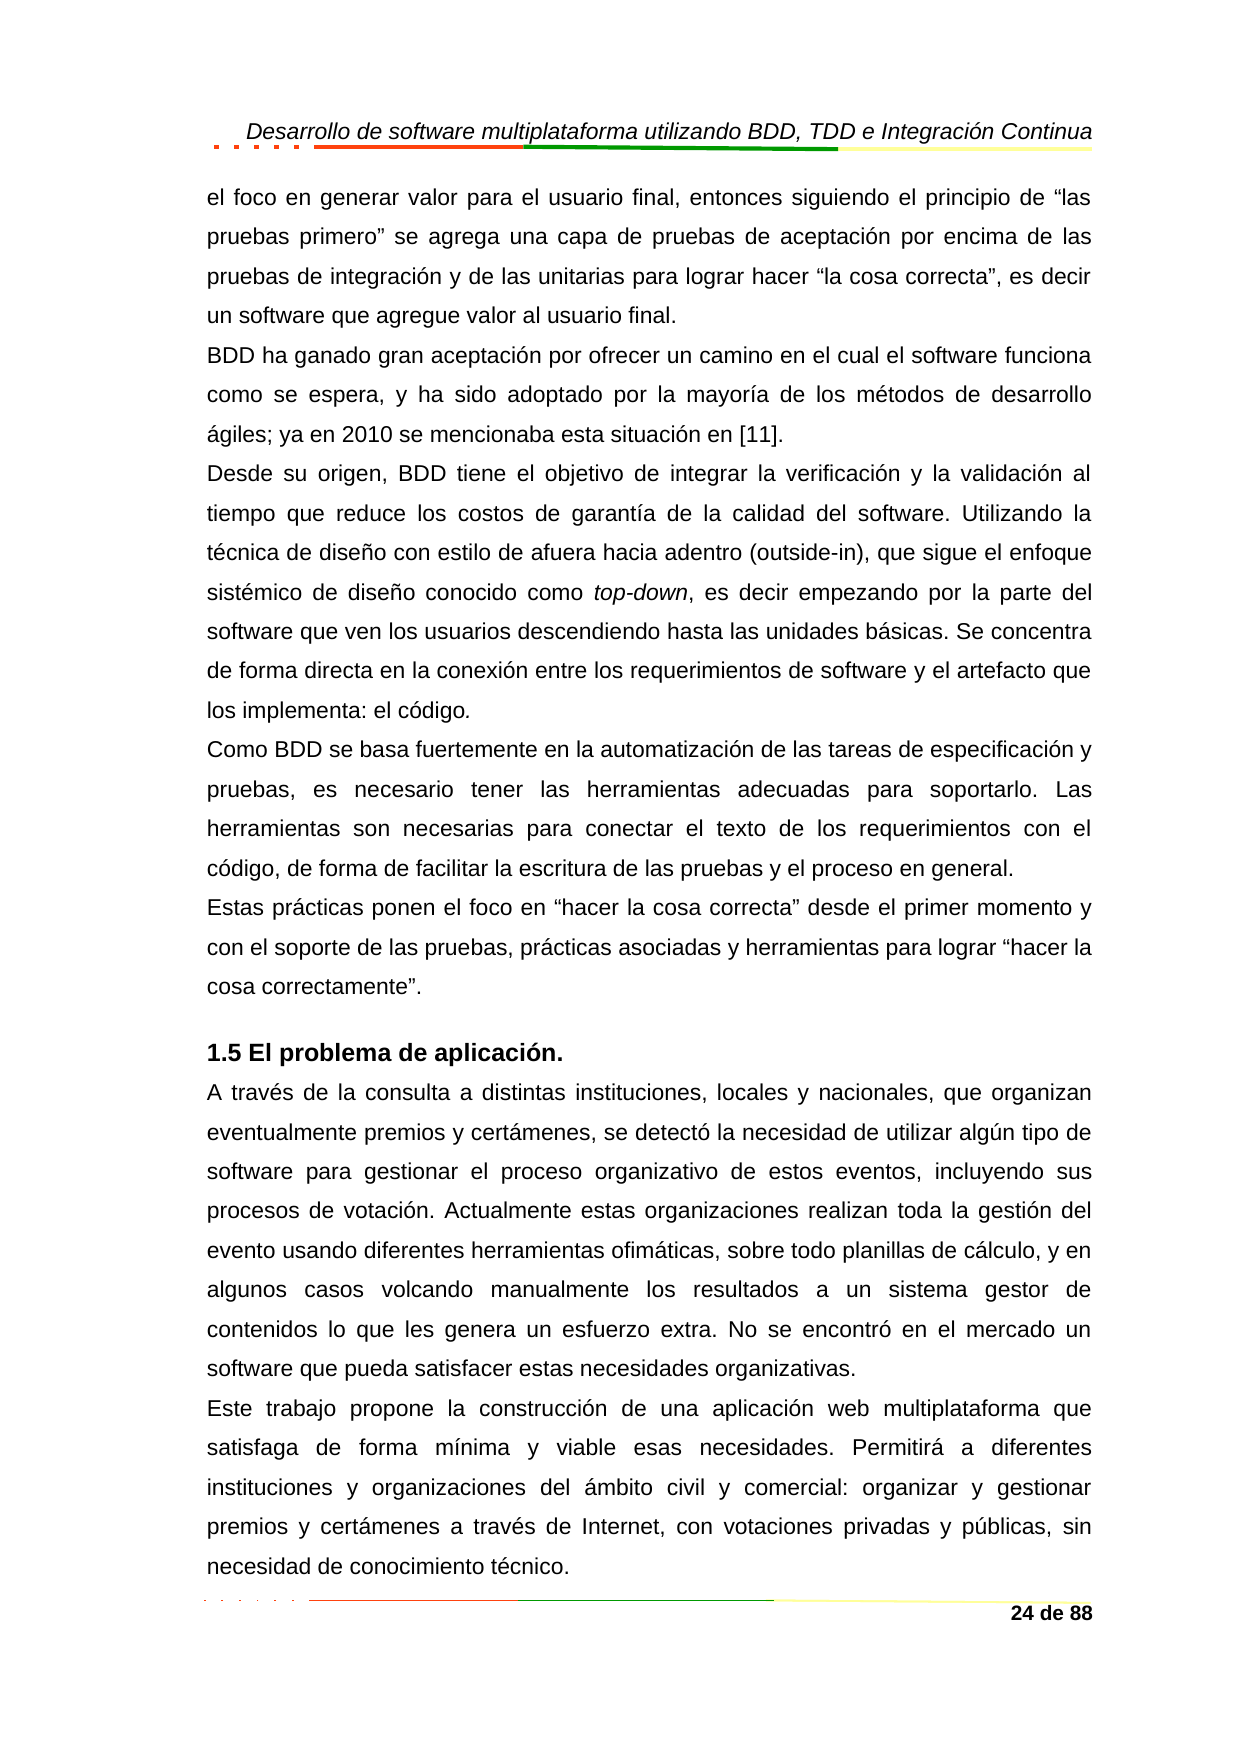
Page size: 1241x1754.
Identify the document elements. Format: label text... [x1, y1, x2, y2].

text BDD ha ganado gran aceptación por ofrecer un camino en el cual el software funciona como se espera, y ha sido adoptado por la mayoría de los métodos de desarrollo ágiles; ya en 2010 se mencionaba esta situación en [11]. [207, 342, 1093, 447]
text Como BDD se basa fuertemente en la automatización de las tareas de especificación y pruebas, es necesario tener las herramientas adecuadas para soportarlo. Las herramientas son necesarias para conectar el texto de los requerimientos con el código, de forma de facilitar la escritura de las pruebas y el proceso en general. [207, 736, 1093, 881]
text A través de la consulta a distintas instituciones, locales y nacionales, que organizan eventualmente premios y certámenes, se detectó la necesidad de utilizar algún tipo de software para gestionar el proceso organizativo de estos eventos, incluyendo sus procesos de votación. Actualmente estas organizaciones realizan toda la gestión del evento usando diferentes herramientas ofimáticas, sobre todo planillas de cálculo, y en algunos casos volcando manualmente los resultados a un sistema gestor de contenidos lo que les genera un esfuerzo extra. No se encontró en el mercado un software que pueda satisfacer estas necesidades organizativas. [207, 1079, 1093, 1382]
text Estas prácticas ponen el foco en “hacer la cosa correcta” desde el primer momento y con el soporte de las pruebas, prácticas asociadas y herramientas para lograr “hacer la cosa correctamente”. [207, 894, 1093, 999]
subtitle 1.5 El problema de aplicación. [207, 1038, 1093, 1066]
text Desde su origen, BDD tiene el objetivo de integrar la verificación y la validación al tiempo que reduce los costos de garantía de la calidad del software. Utilizando la técnica de diseño con estilo de afuera hacia adentro (outside-in), que sigue el enfoque sistémico de diseño conocido como top-down, es decir empezando por la parte del software que ven los usuarios descendiendo hasta las unidades básicas. Se concentra de forma directa en la conexión entre los requerimientos de software y el artefacto que los implementa: el código. [207, 460, 1093, 723]
text Este trabajo propone la construcción de una aplicación web multiplataforma que satisfaga de forma mínima y viable esas necesidades. Permitirá a diferentes instituciones y organizaciones del ámbito civil y comercial: organizar y gestionar premios y certámenes a través de Internet, con votaciones privadas y públicas, sin necesidad de conocimiento técnico. [207, 1395, 1093, 1579]
text el foco en generar valor para el usuario final, entonces siguiendo el principio de “las pruebas primero” se agrega una capa de pruebas de aceptación por encima de las pruebas de integración y de las unitarias para lograr hacer “la cosa correcta”, es decir un software que agregue valor al usuario final. [207, 184, 1093, 328]
